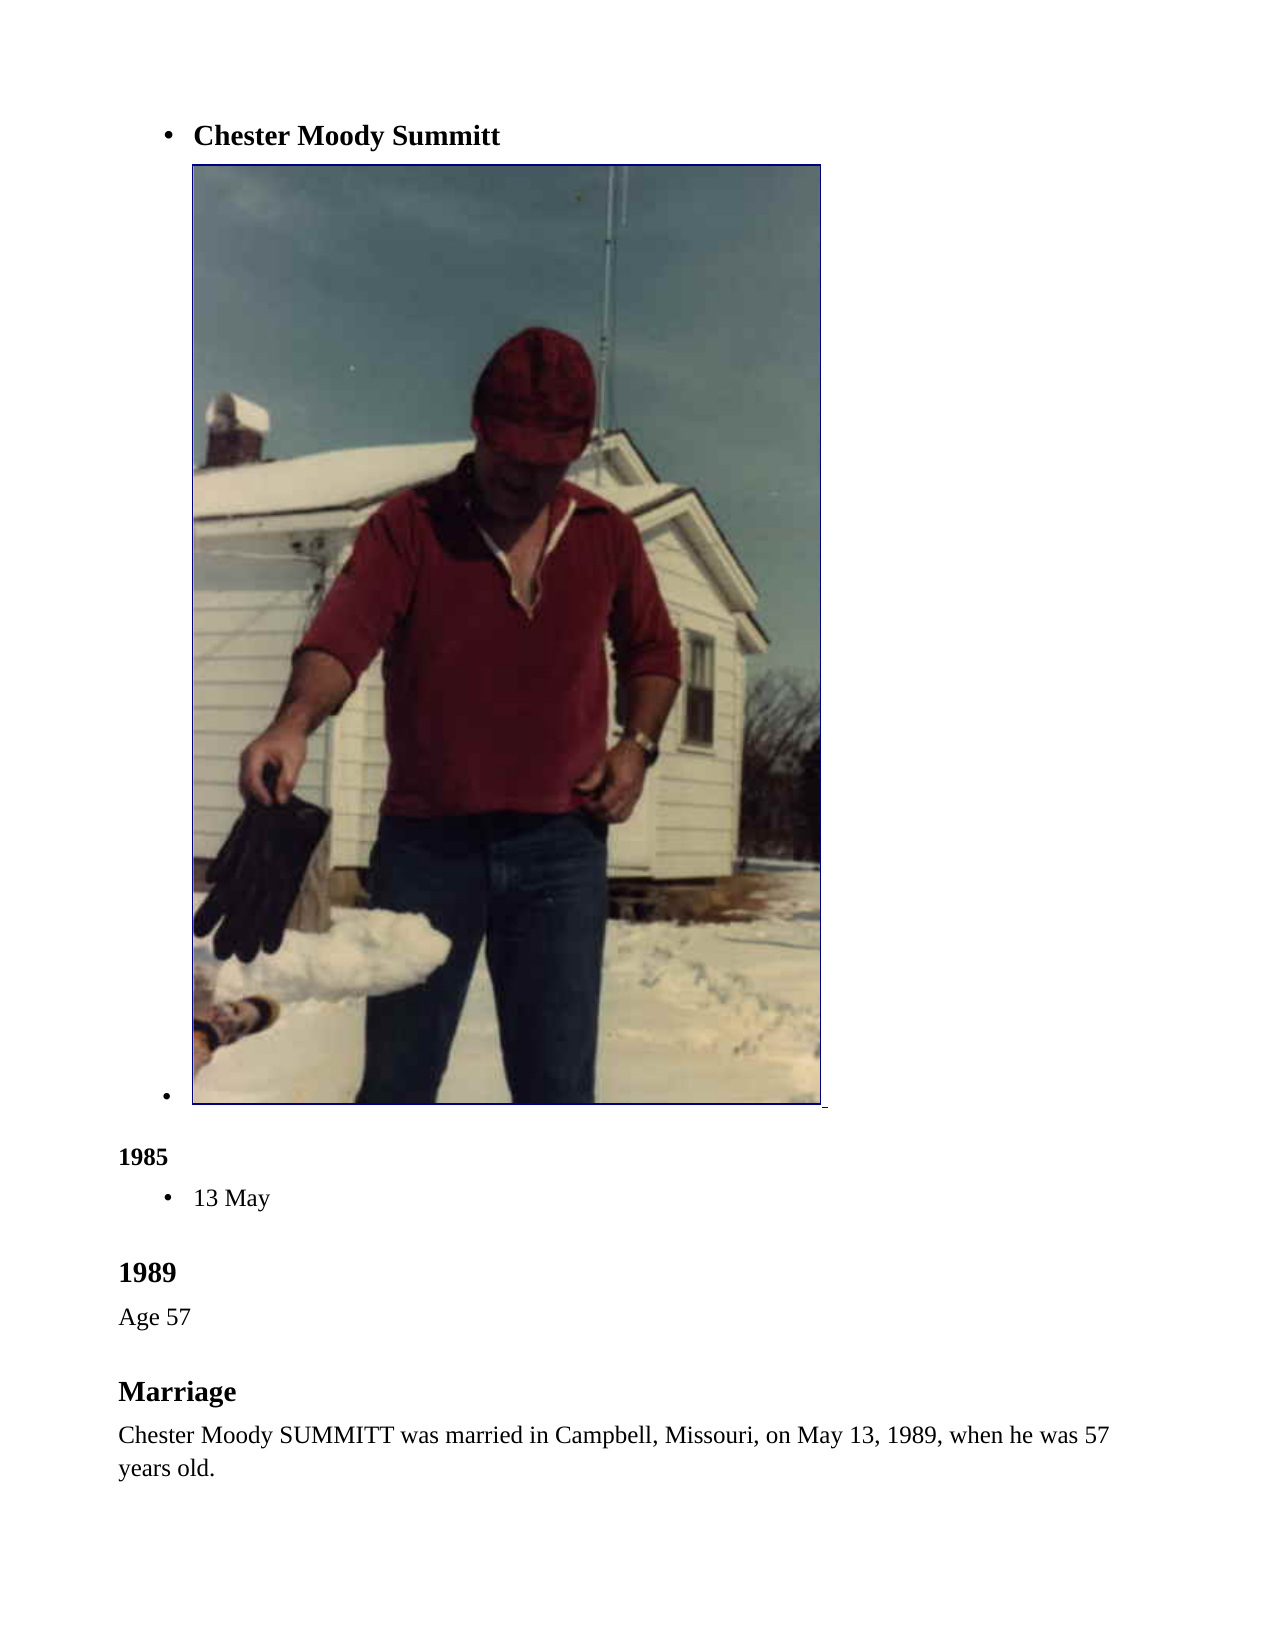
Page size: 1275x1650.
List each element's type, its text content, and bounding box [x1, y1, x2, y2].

subtitle Chester Moody Summitt [164, 118, 1157, 152]
subtitle Marriage [118, 1374, 1157, 1408]
list 13 May [164, 1183, 1157, 1212]
subtitle 1985 [118, 1142, 1157, 1170]
text Age 57 [118, 1302, 1157, 1330]
subtitle 1989 [118, 1256, 1157, 1289]
picture [193, 166, 820, 1103]
text Chester Moody SUMMITT was married in Campbell, Missouri, on May 13, 1989, when he was 57 years old. [118, 1420, 1157, 1482]
